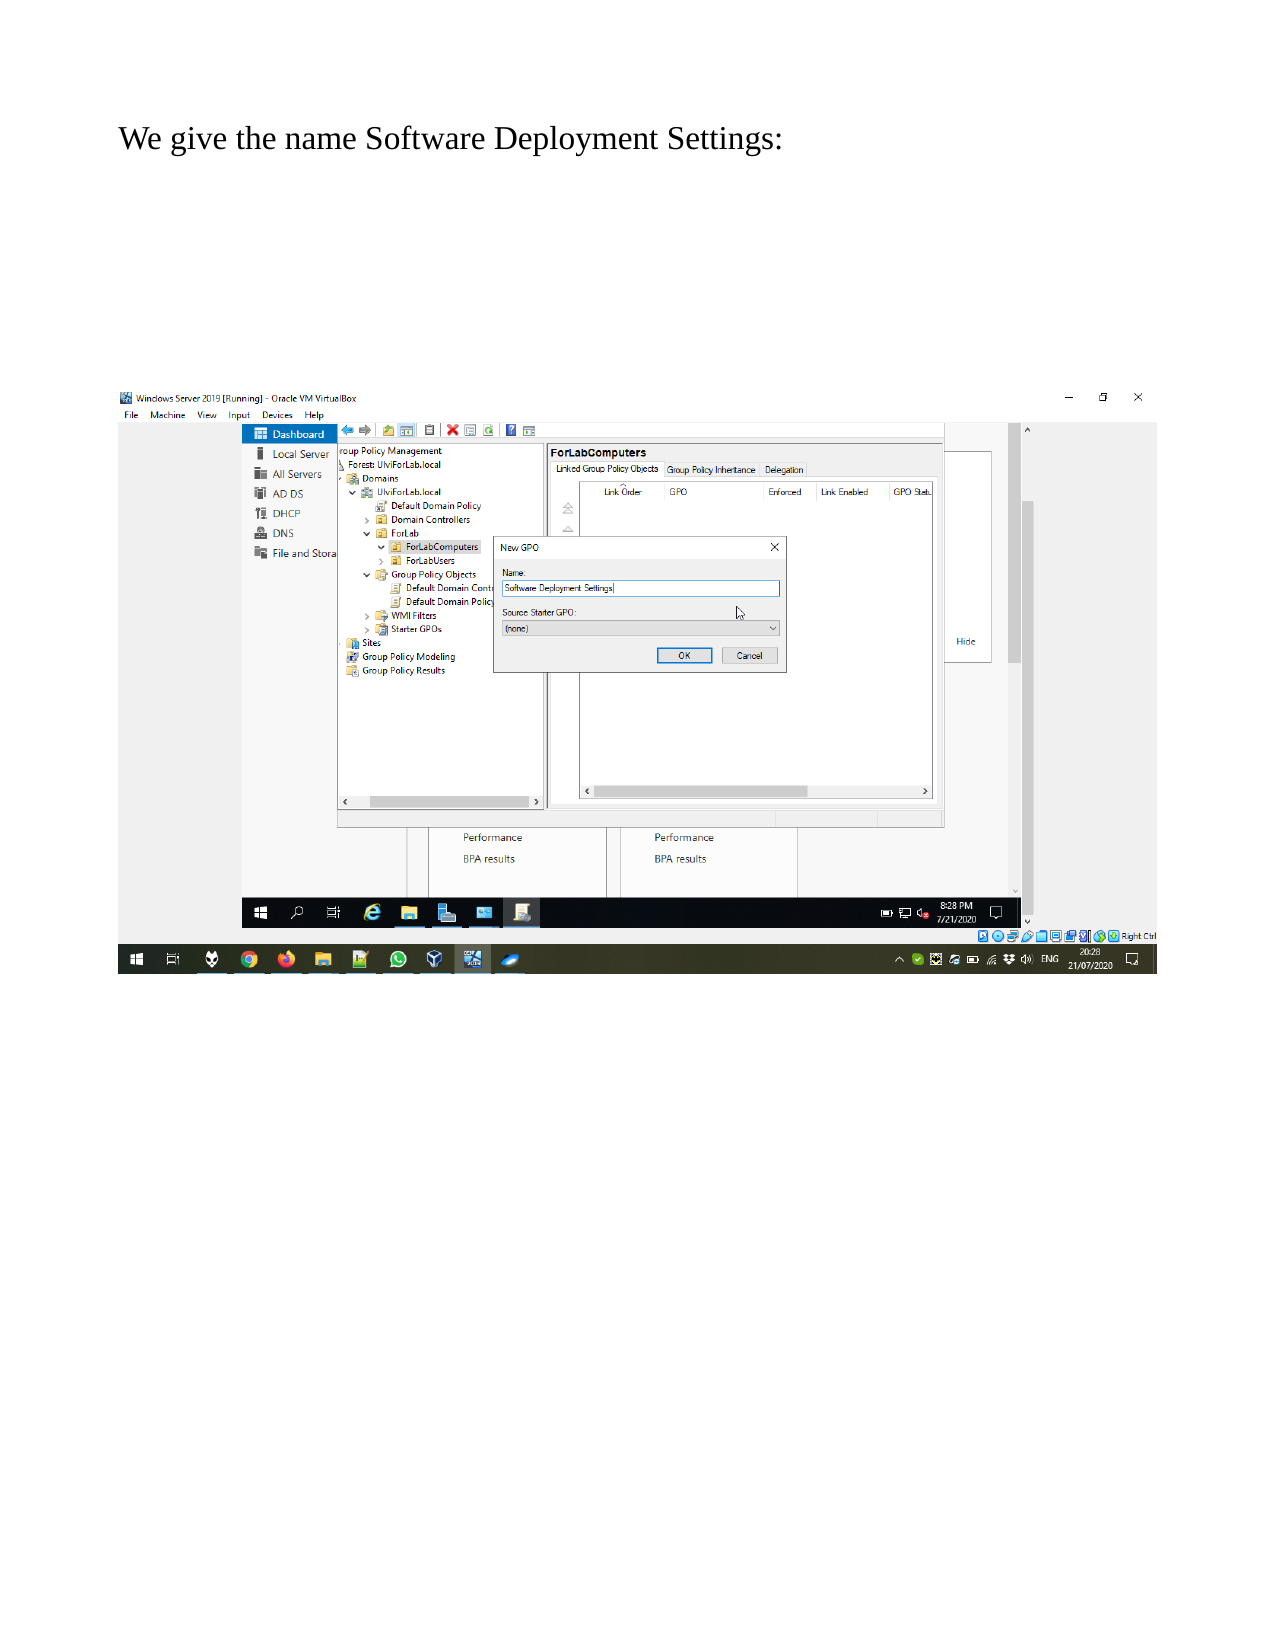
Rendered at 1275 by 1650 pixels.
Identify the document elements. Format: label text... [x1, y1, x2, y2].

text We give the name Software Deployment Settings: [118, 118, 1157, 156]
picture [118, 389, 1157, 974]
